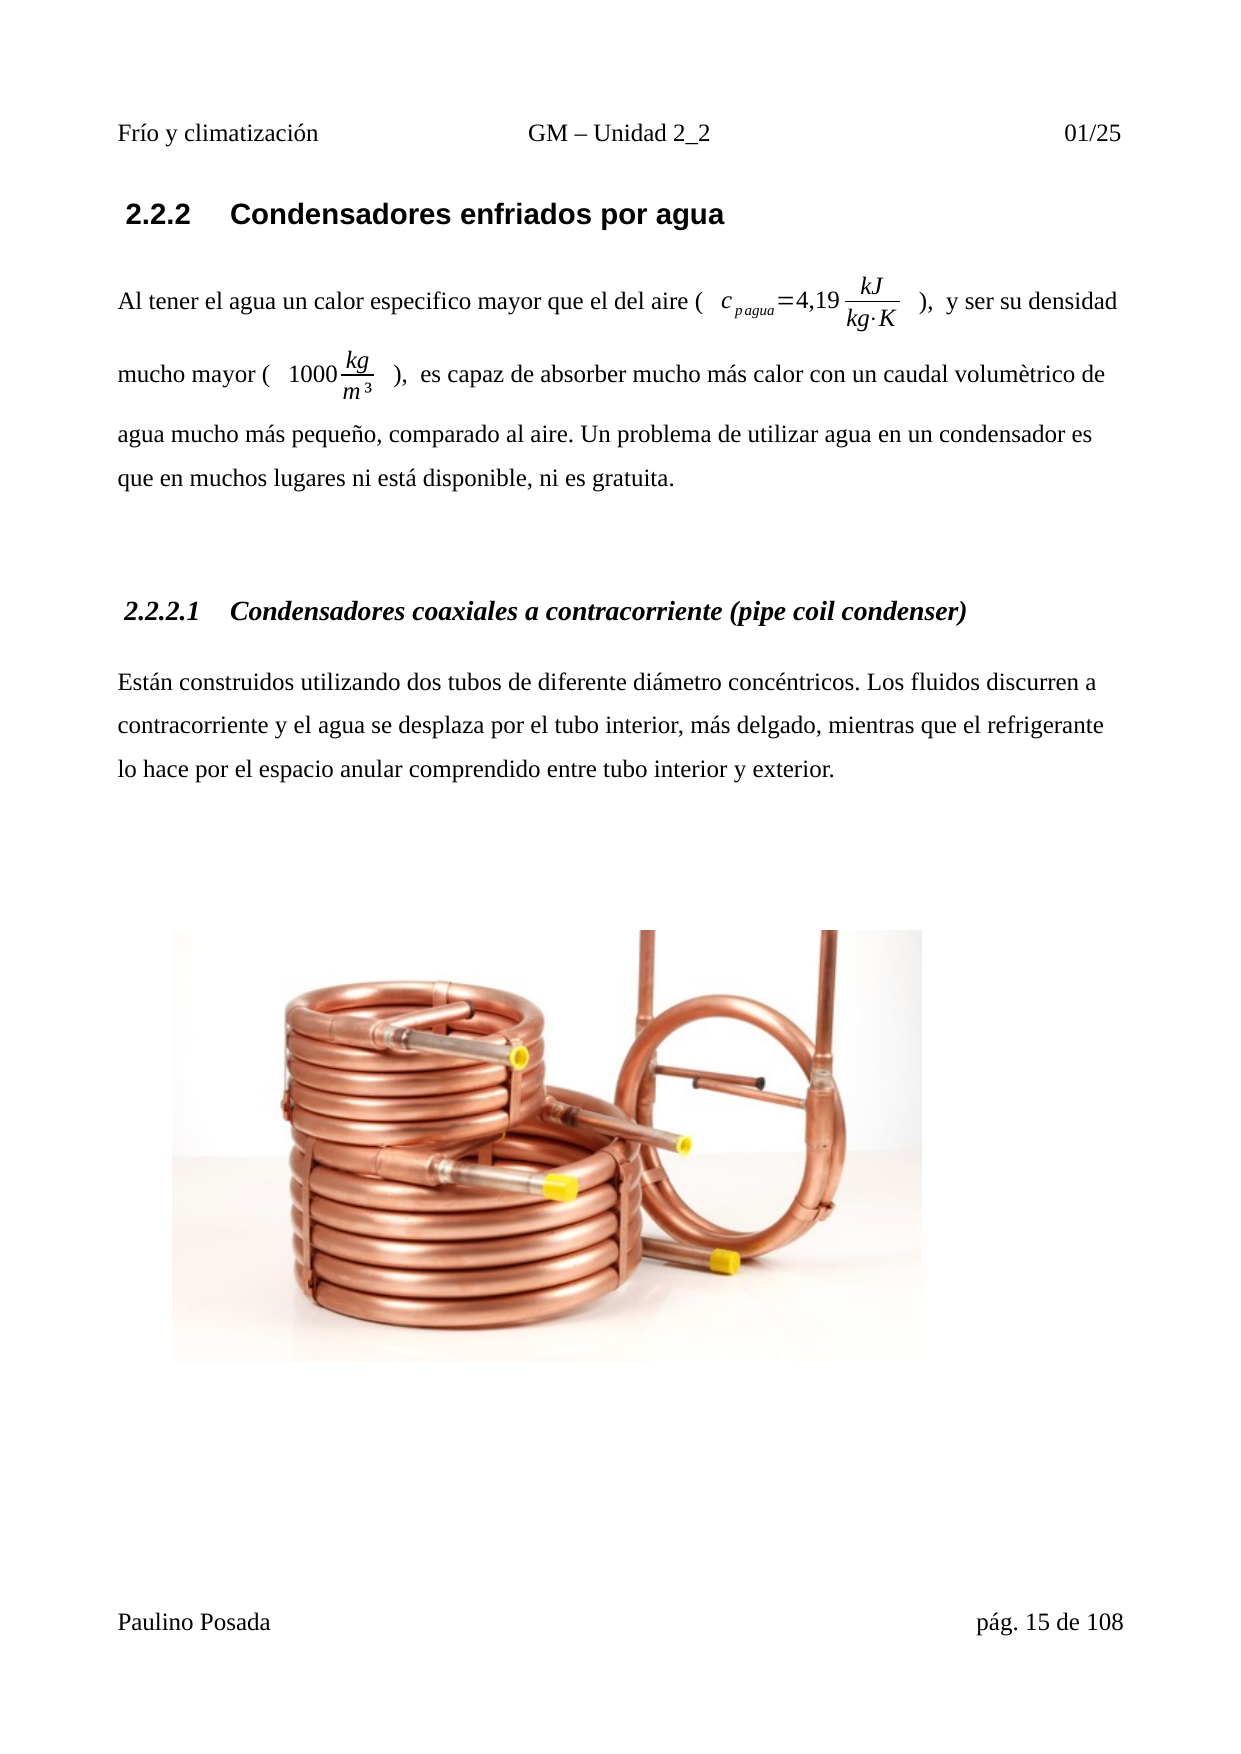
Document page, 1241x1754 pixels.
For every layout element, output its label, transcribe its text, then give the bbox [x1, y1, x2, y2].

picture [172, 930, 923, 1362]
text Están construidos utilizando dos tubos de diferente diámetro concéntricos. Los fluidos discurren a contracorriente y el agua se desplaza por el tubo interior, más delgado, mientras que el refrigerante lo hace por el espacio anular comprendido entre tubo interior y exterior. [117, 667, 1123, 782]
text Al tener el agua un calor especifico mayor que el del aire (), y ser su densidad mucho mayor (), es capaz de absorber mucho más calor con un caudal volumètrico de agua mucho más pequeño, comparado al aire. Un problema de utilizar agua en un condensador es que en muchos lugares ni está disponible, ni es gratuita. [117, 273, 1123, 491]
subtitle Condensadores coaxiales a contracorriente (pipe coil condenser) [117, 595, 1123, 627]
subtitle Condensadores enfriados por agua [117, 197, 1123, 231]
